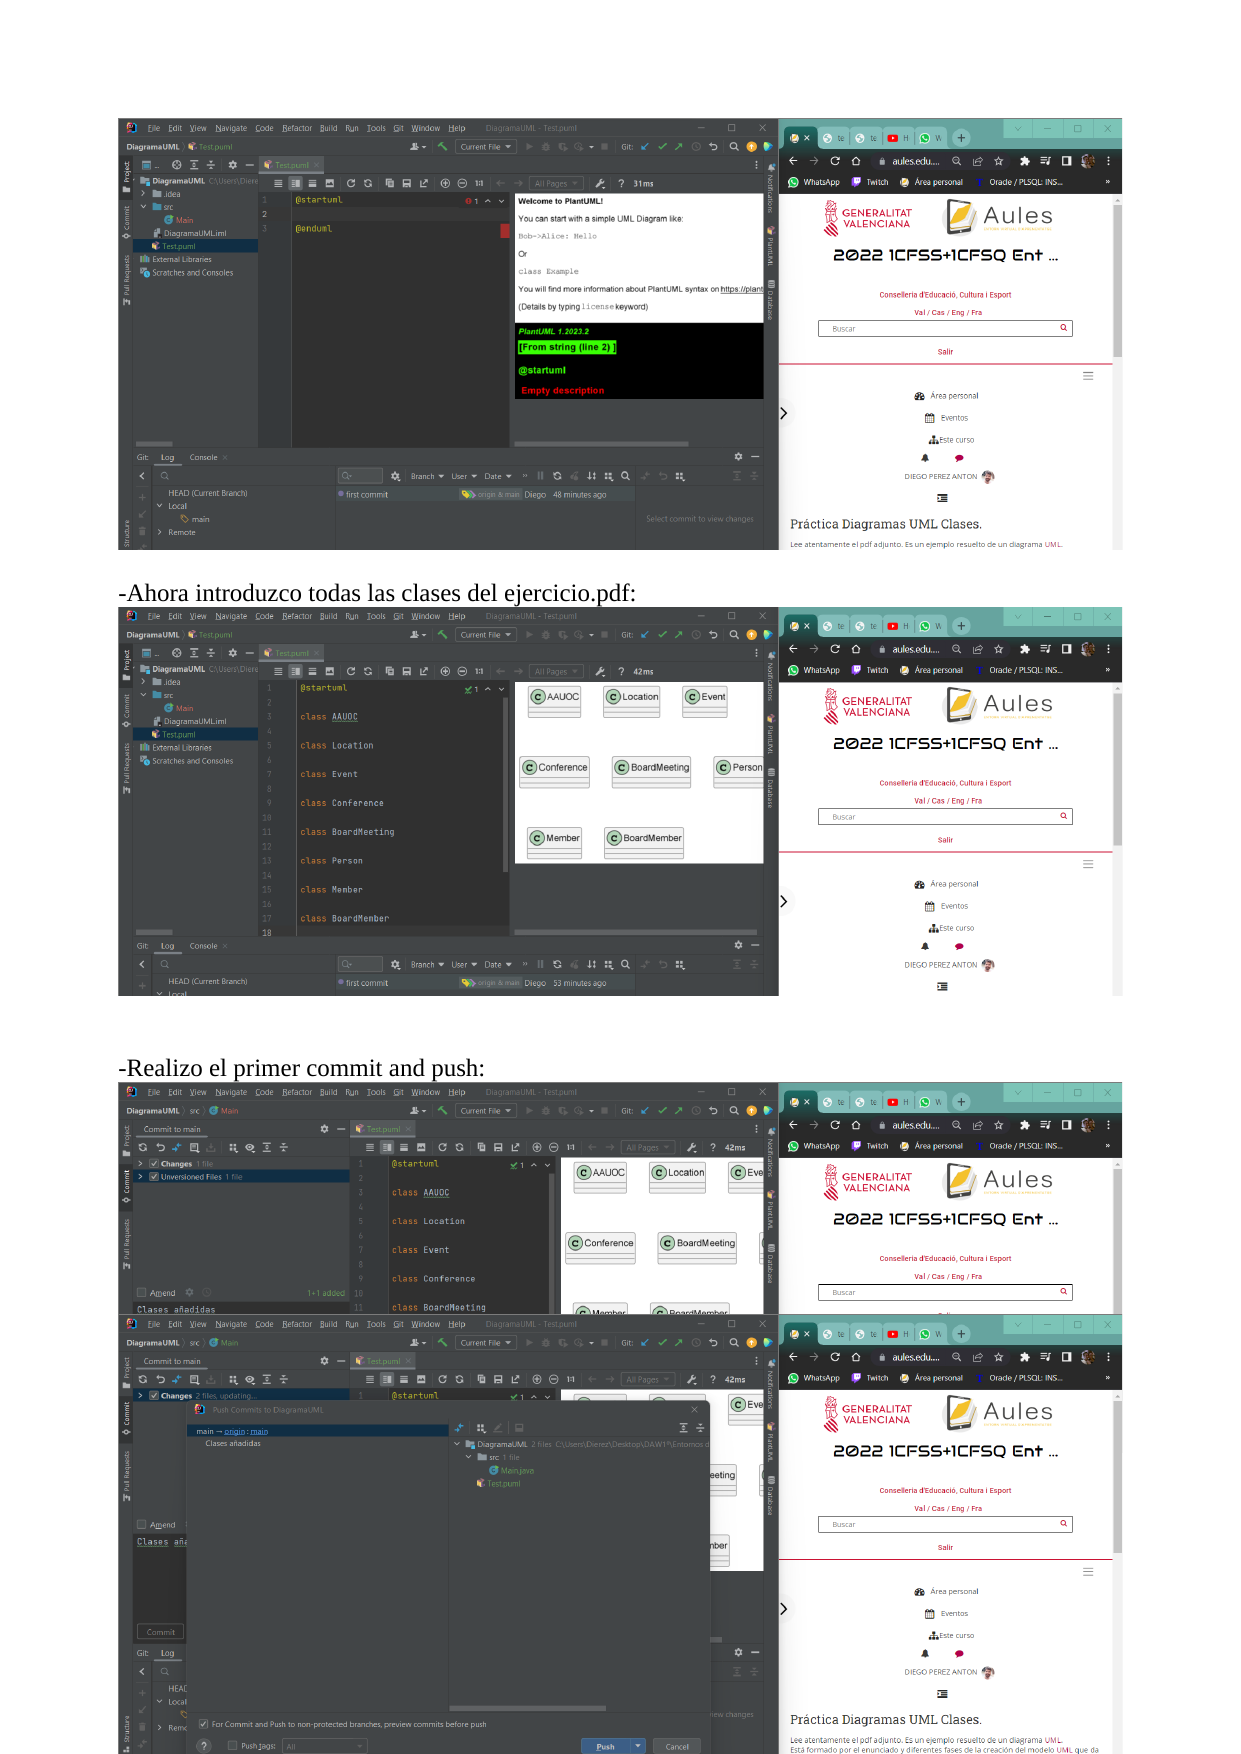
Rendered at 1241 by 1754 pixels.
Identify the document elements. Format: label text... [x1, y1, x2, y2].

picture [118, 607, 1123, 996]
text -Ahora introduzco todas las clases del ejercicio.pdf: [118, 578, 1122, 607]
text -Realizo el primer commit and push: [118, 1053, 1122, 1082]
picture [118, 1082, 1123, 1754]
picture [118, 118, 1123, 550]
